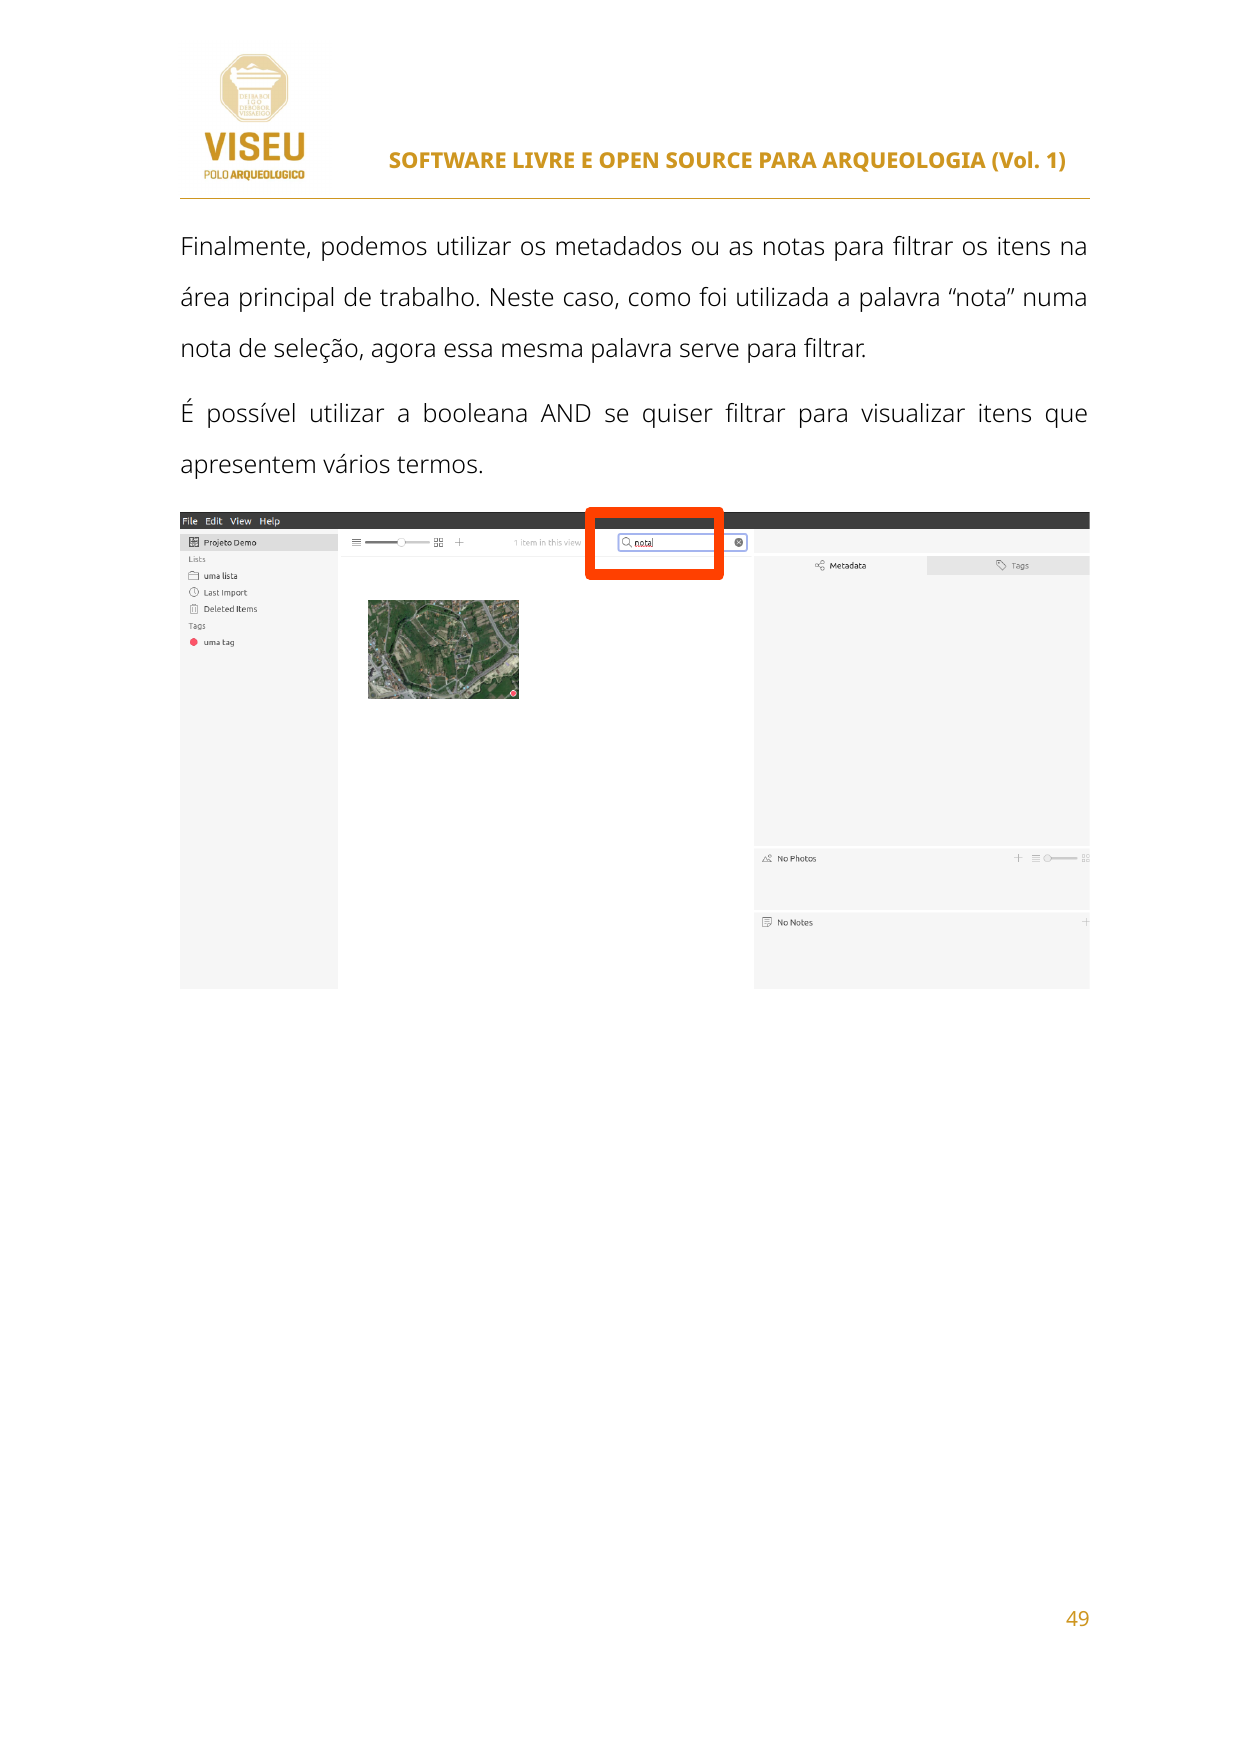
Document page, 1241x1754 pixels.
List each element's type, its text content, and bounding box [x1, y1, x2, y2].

picture [180, 512, 1090, 989]
text Finalmente, podemos utilizar os metadados ou as notas para filtrar os itens na área principal de trabalho. Neste caso, como foi utilizada a palavra “nota” numa nota de seleção, agora essa mesma palavra serve para filtrar. [180, 228, 1090, 364]
picture [595, 518, 714, 569]
text É possível utilizar a booleana AND se quiser filtrar para visualizar itens que apresentem vários termos. [180, 396, 1090, 481]
